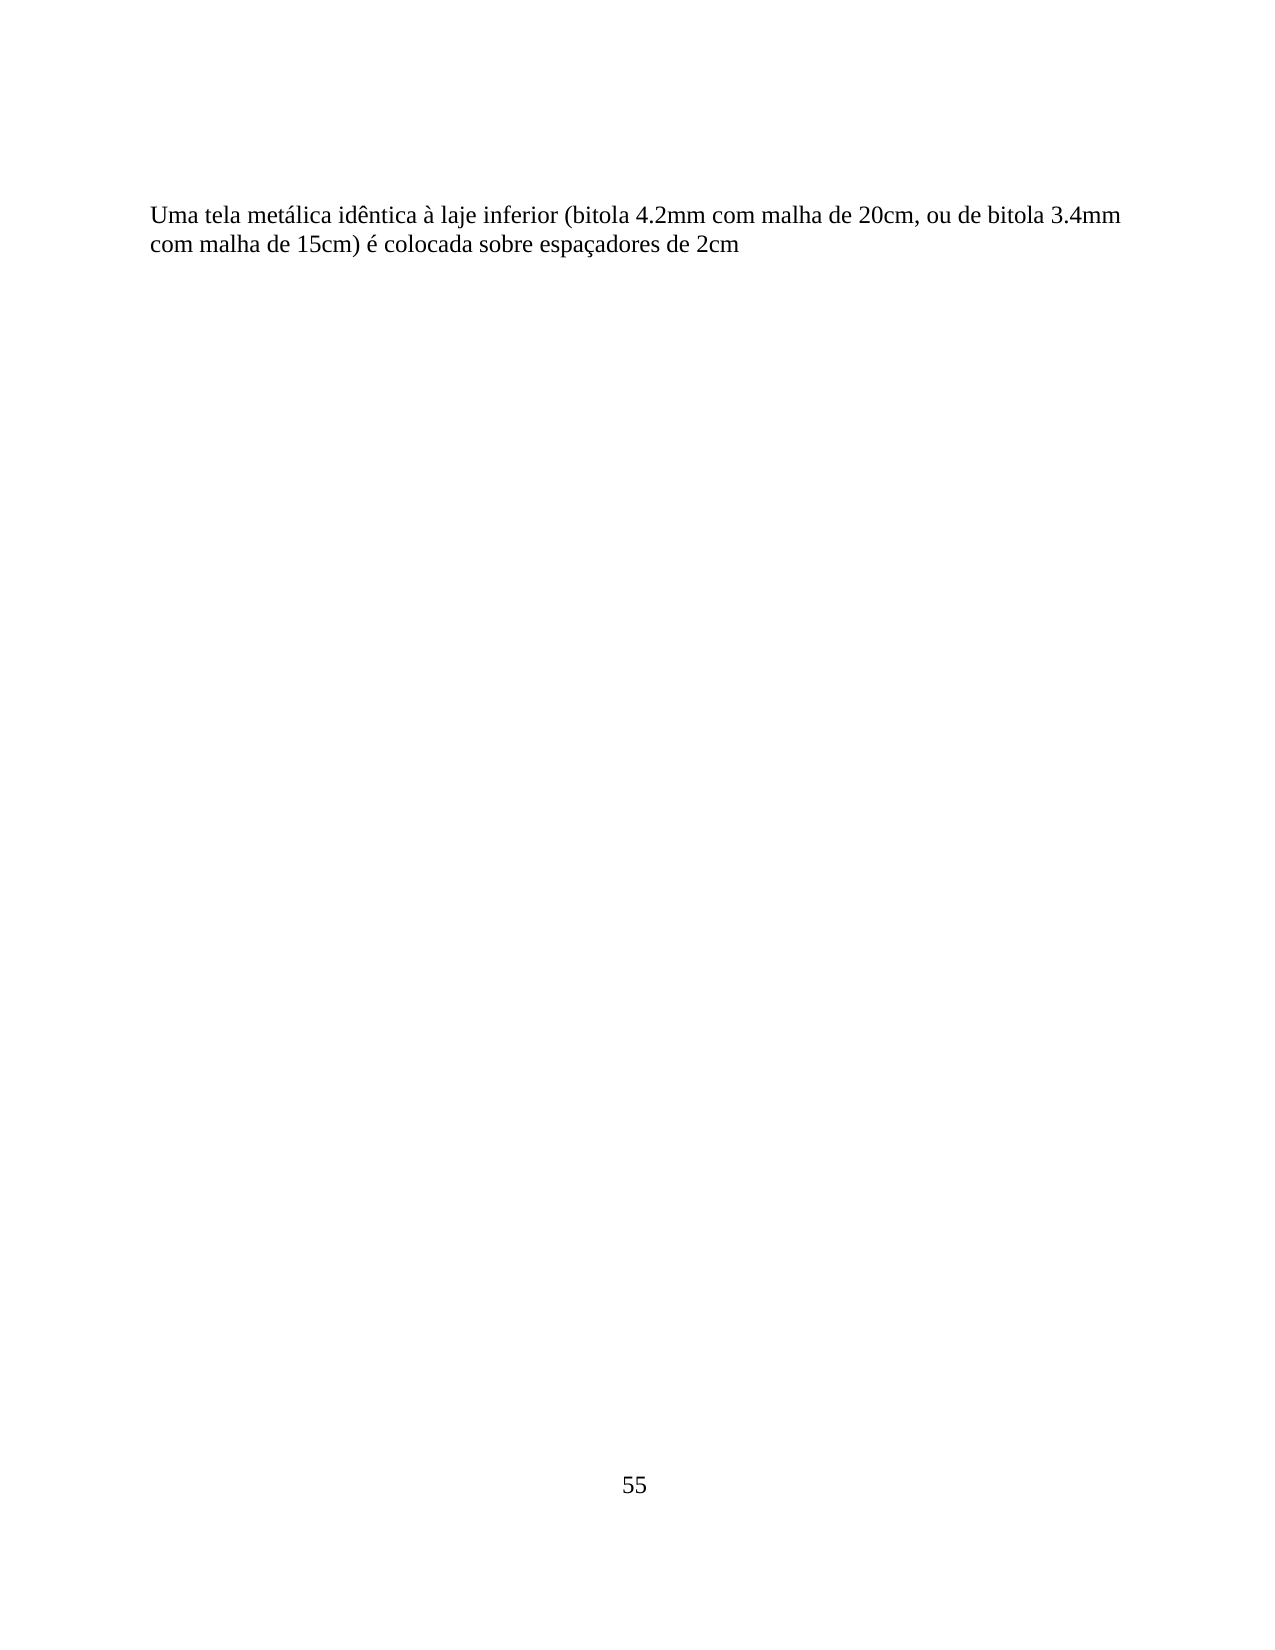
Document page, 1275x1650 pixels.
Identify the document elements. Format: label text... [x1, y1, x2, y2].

text Uma tela metálica idêntica à laje inferior (bitola 4.2mm com malha de 20cm, ou de bitola 3.4mm com malha de 15cm) é colocada sobre espaçadores de 2cm [150, 200, 1125, 258]
